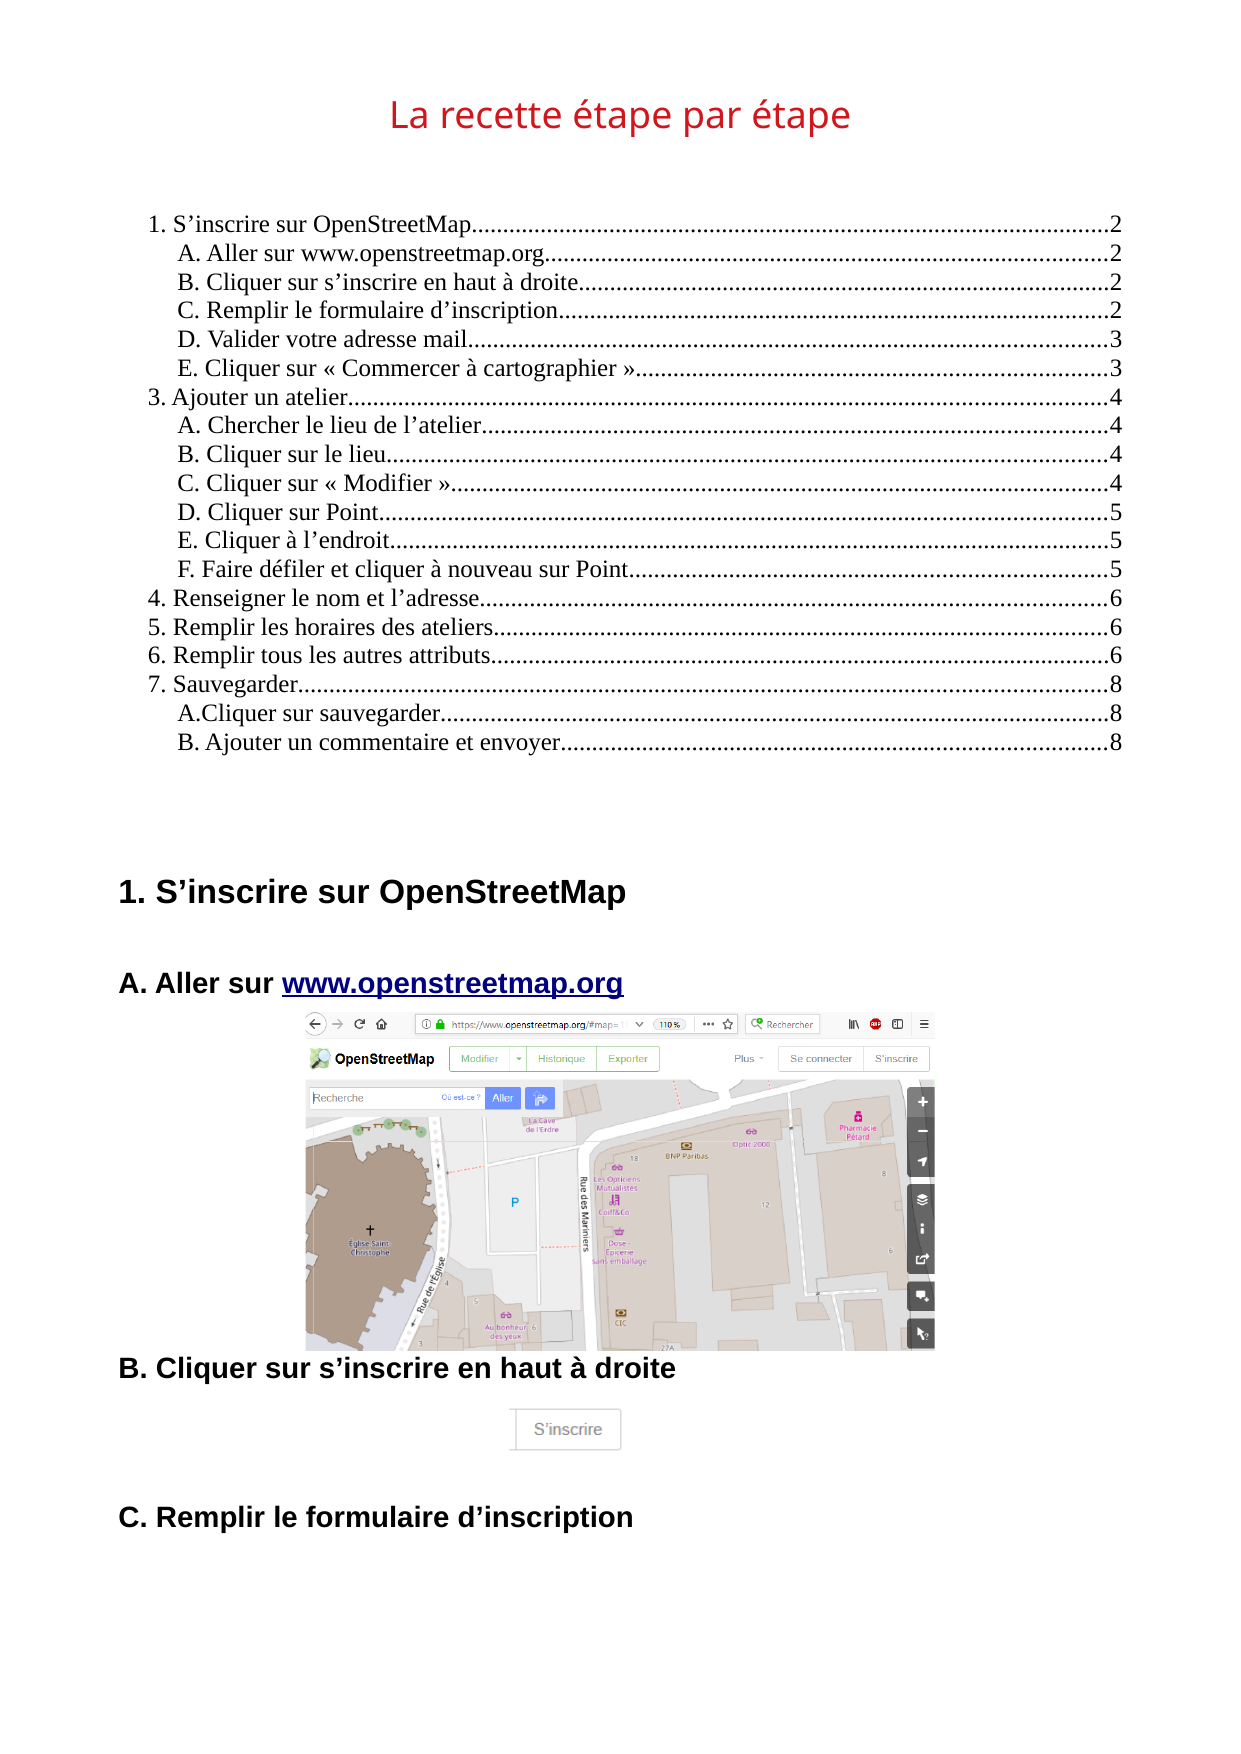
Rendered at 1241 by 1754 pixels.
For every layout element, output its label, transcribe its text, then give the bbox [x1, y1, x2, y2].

text 3. Ajouter un atelier 4 [148, 382, 1122, 411]
subtitle C. Remplir le formulaire d’inscription [118, 1500, 1122, 1534]
text B. Cliquer sur s’inscrire en haut à droite 2 [177, 267, 1122, 296]
subtitle A. Aller sur www.openstreetmap.org [118, 966, 1122, 1000]
text D. Cliquer sur Point 5 [177, 497, 1122, 526]
subtitle B. Cliquer sur s’inscrire en haut à droite [118, 1282, 1122, 1384]
picture [305, 1012, 935, 1351]
text A.Cliquer sur sauvegarder 8 [177, 698, 1122, 727]
text B. Cliquer sur le lieu 4 [177, 439, 1122, 468]
text E. Cliquer à l’endroit 5 [177, 526, 1122, 554]
subtitle 1. S’inscrire sur OpenStreetMap [118, 872, 1122, 910]
text 1. S’inscrire sur OpenStreetMap 2 [148, 209, 1122, 238]
text C. Remplir le formulaire d’inscription 2 [177, 296, 1122, 324]
picture [509, 1402, 628, 1457]
text C. Cliquer sur « Modifier » 4 [177, 468, 1122, 497]
text 7. Sauvegarder 8 [148, 669, 1122, 698]
text 6. Remplir tous les autres attributs 6 [148, 641, 1122, 669]
text La recette étape par étape [118, 88, 1122, 139]
text B. Ajouter un commentaire et envoyer 8 [177, 727, 1122, 756]
text E. Cliquer sur « Commercer à cartographier » 3 [177, 353, 1122, 382]
text 5. Remplir les horaires des ateliers 6 [148, 612, 1122, 641]
text A. Chercher le lieu de l’atelier 4 [177, 411, 1122, 439]
text A. Aller sur www.openstreetmap.org 2 [177, 238, 1122, 267]
text F. Faire défiler et cliquer à nouveau sur Point 5 [177, 554, 1122, 583]
text 4. Renseigner le nom et l’adresse 6 [148, 583, 1122, 612]
text D. Valider votre adresse mail 3 [177, 324, 1122, 353]
